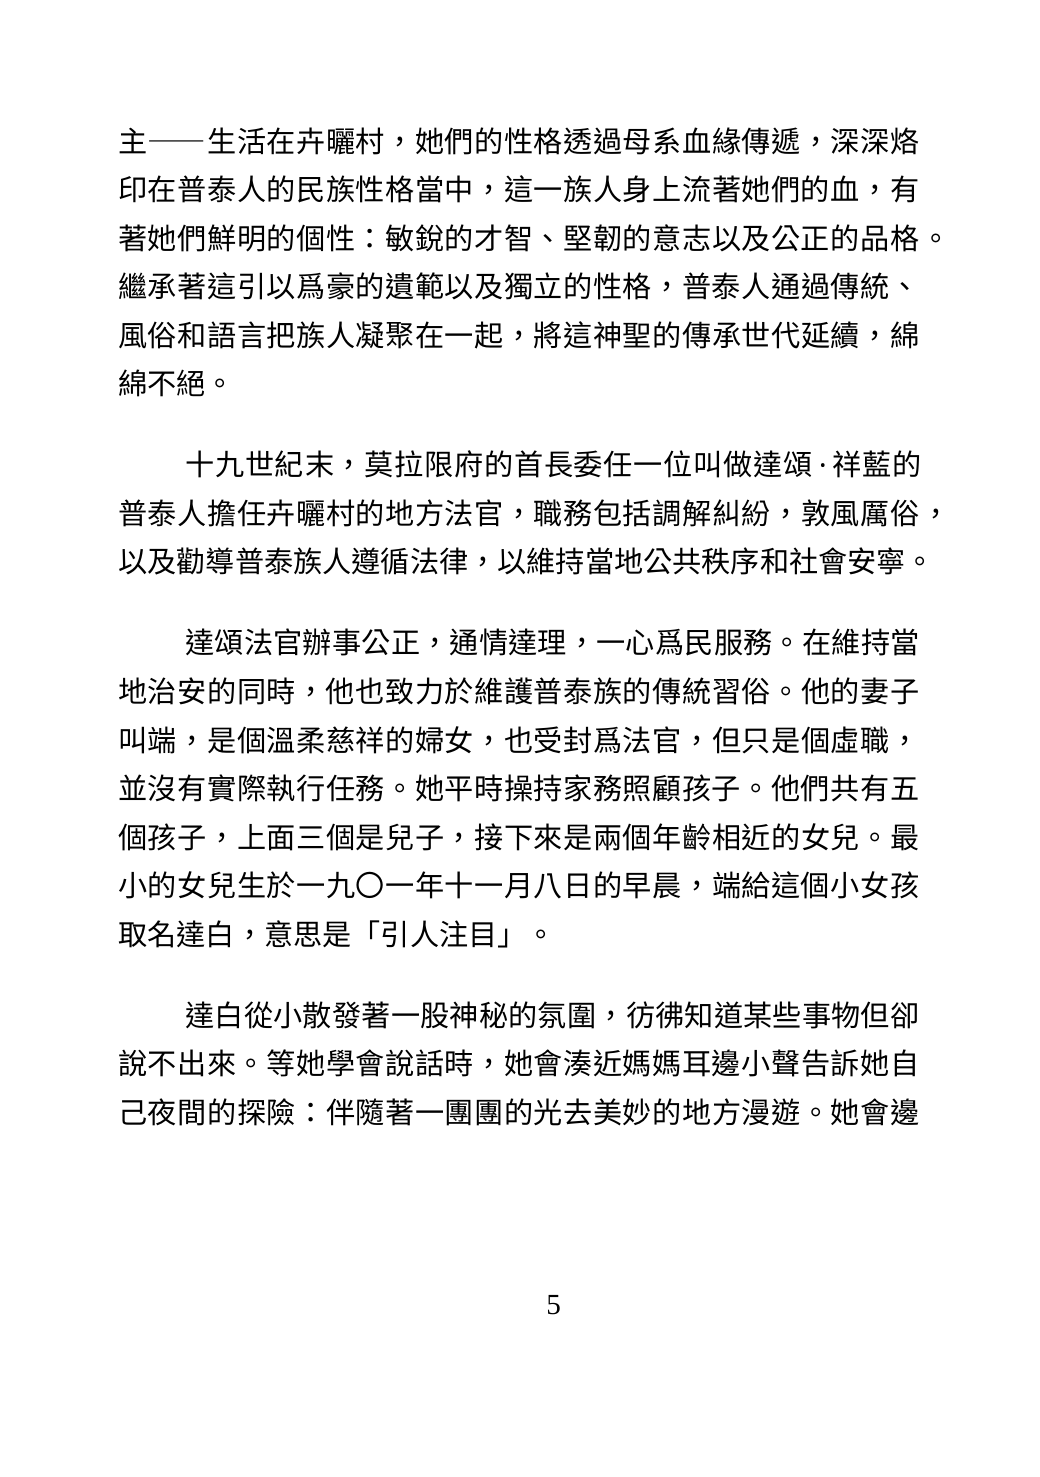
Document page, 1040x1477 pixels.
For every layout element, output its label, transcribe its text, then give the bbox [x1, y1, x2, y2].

text 達頌法官辦事公正，通情達理，一心爲民服務。在維持當地治安的同時，他也致力於維護普泰族的傳統習俗。他的妻子叫端，是個溫柔慈祥的婦女，也受封爲法官，但只是個虛職，並沒有實際執行任務。她平時操持家務照顧孩子。他們共有五個孩子，上面三個是兒子，接下來是兩個年齡相近的女兒。最小的女兒生於一九〇一年十一月八日的早晨，端給這個小女孩取名達白，意思是「引人注目」。 [118, 620, 921, 954]
text 坐落在湄公河河畔這塊肥沃的土地上，莫拉限開始時是一個小邦國，後來成爲暹羅卻克里王朝的附庸，擁有部分自治權。根據傳說，曾經有三個王室姐妹——喬公主、珂綸公主和噶公主——生活在卉曬村，她們的性格透過母系血緣傳遞，深深烙印在普泰人的民族性格當中，這一族人身上流著她們的血，有著她們鮮明的個性：敏銳的才智、堅韌的意志以及公正的品格。繼承著這引以爲豪的遺範以及獨立的性格，普泰人通過傳統、風俗和語言把族人凝聚在一起，將這神聖的傳承世代延續，綿綿不絕。 [118, 118, 921, 403]
text 十九世紀末，莫拉限府的首長委任一位叫做達頌·祥藍的普泰人擔任卉曬村的地方法官，職務包括調解糾紛，敦風厲俗，以及勸導普泰族人遵循法律，以維持當地公共秩序和社會安寧。 [118, 442, 921, 581]
text 達白從小散發著一股神秘的氛圍，彷彿知道某些事物但卻說不出來。等她學會說話時，她會湊近媽媽耳邊小聲告訴她自己夜間的探險：伴隨著一團團的光去美妙的地方漫遊。她會邊 [118, 992, 921, 1132]
